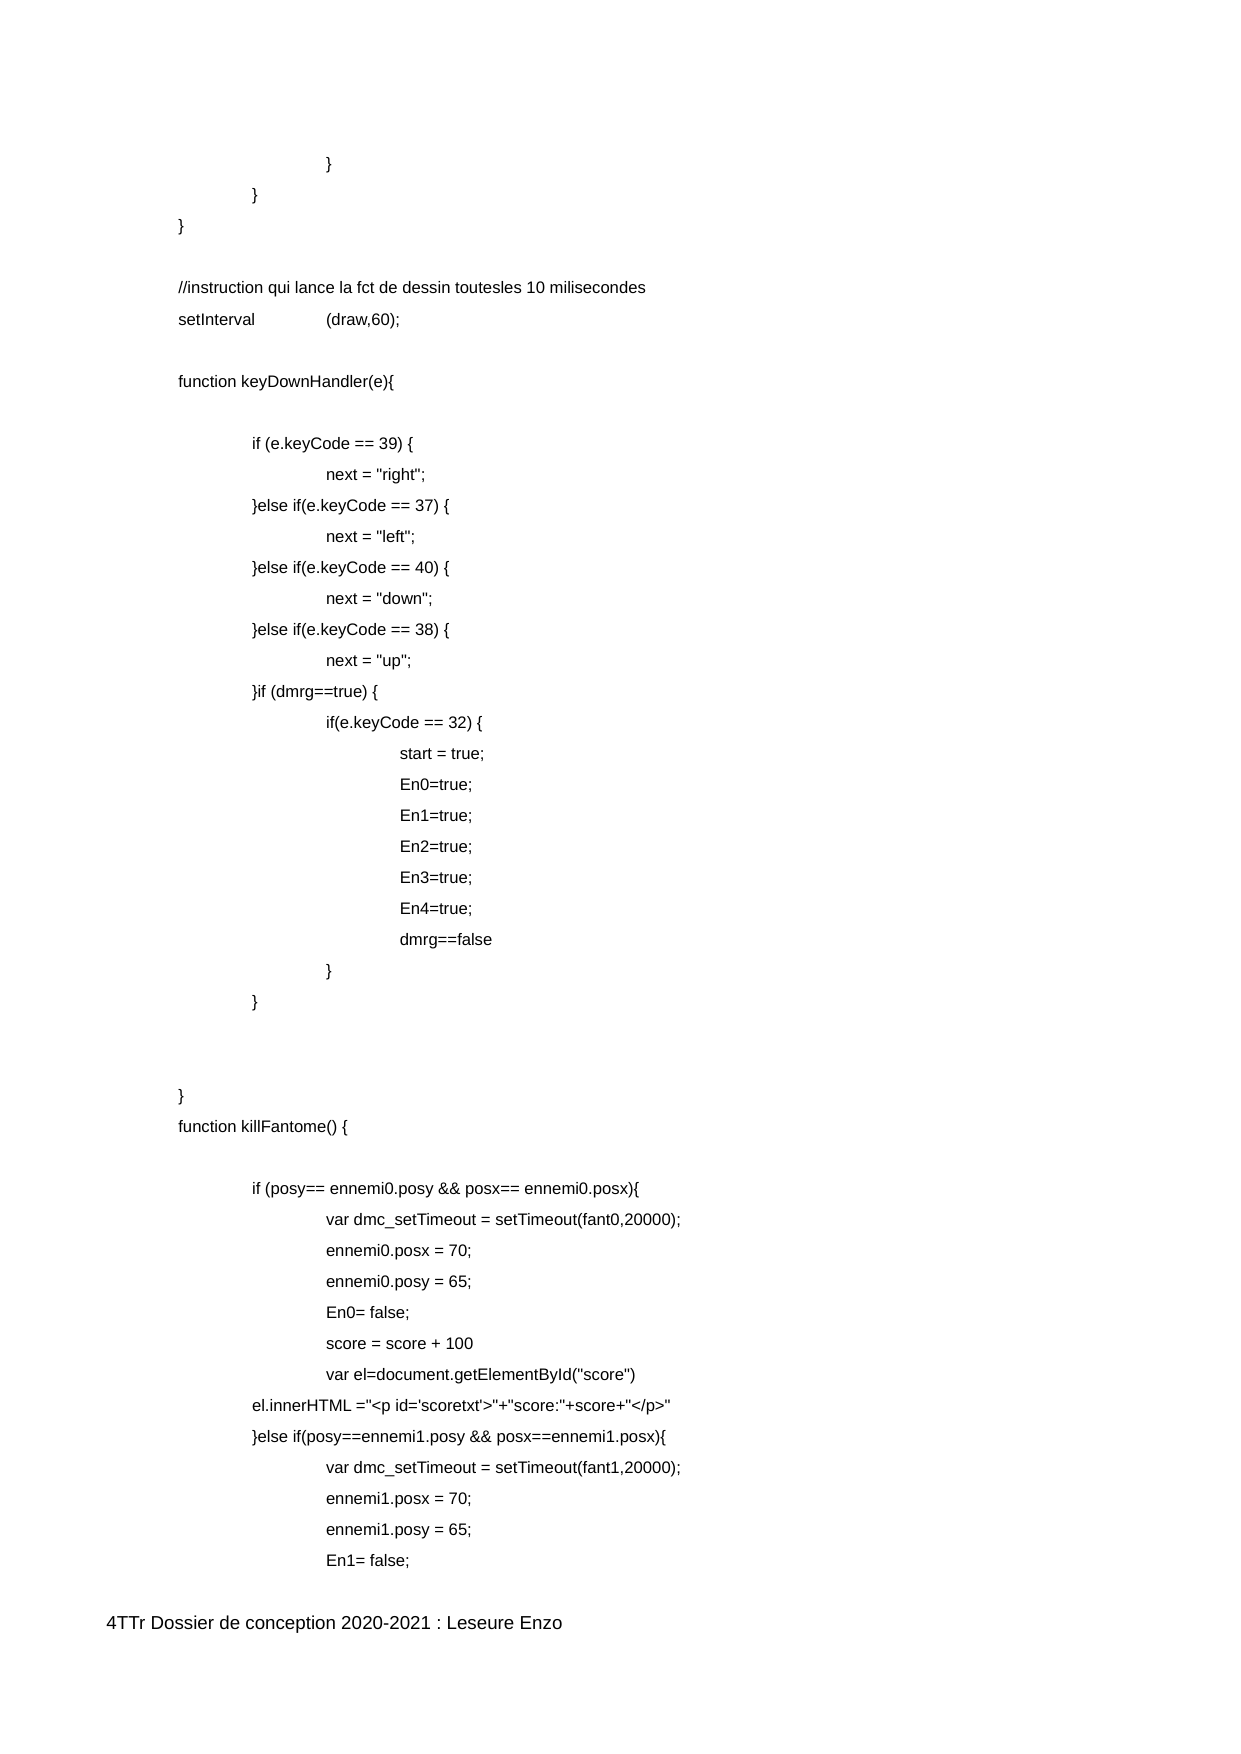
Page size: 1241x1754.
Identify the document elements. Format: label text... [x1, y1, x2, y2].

text }if (dmrg==true) { [104, 682, 1134, 701]
text score = score + 100 [104, 1334, 1134, 1353]
text function keyDownHandler(e){ [104, 371, 1134, 391]
text }else if(e.keyCode == 37) { [104, 496, 1134, 515]
text function killFantome() { [104, 1116, 1134, 1136]
text En0=true; [104, 775, 1134, 794]
text En0= false; [104, 1303, 1134, 1322]
text }else if(e.keyCode == 38) { [104, 620, 1134, 639]
text En4=true; [104, 899, 1134, 918]
text var el=document.getElementById("score") [104, 1365, 1134, 1384]
text var dmc_setTimeout = setTimeout(fant1,20000); [104, 1458, 1134, 1477]
text ennemi0.posx = 70; [104, 1241, 1134, 1260]
text next = "up"; [104, 651, 1134, 670]
text if (posy== ennemi0.posy && posx== ennemi0.posx){ [104, 1178, 1134, 1198]
text En3=true; [104, 868, 1134, 887]
text } [104, 992, 1134, 1011]
text }else if(posy==ennemi1.posy && posx==ennemi1.posx){ [104, 1427, 1134, 1446]
text //instruction qui lance la fct de dessin toutesles 10 milisecondes [104, 278, 1134, 297]
text ennemi1.posy = 65; [104, 1520, 1134, 1539]
text ennemi0.posy = 65; [104, 1272, 1134, 1291]
text } [104, 154, 1134, 173]
text el.innerHTML ="<p id='scoretxt'>"+"score:"+score+"</p>" [104, 1396, 1134, 1415]
text if (e.keyCode == 39) { [104, 433, 1134, 453]
text var dmc_setTimeout = setTimeout(fant0,20000); [104, 1209, 1134, 1229]
text if(e.keyCode == 32) { [104, 713, 1134, 732]
text next = "right"; [104, 464, 1134, 484]
text } [104, 185, 1134, 204]
text next = "down"; [104, 589, 1134, 608]
text next = "left"; [104, 527, 1134, 546]
text } [104, 961, 1134, 980]
text En2=true; [104, 837, 1134, 856]
text En1= false; [104, 1551, 1134, 1570]
text }else if(e.keyCode == 40) { [104, 558, 1134, 577]
text start = true; [104, 744, 1134, 763]
text dmrg==false [104, 930, 1134, 949]
text } [104, 216, 1134, 235]
text En1=true; [104, 806, 1134, 825]
text ennemi1.posx = 70; [104, 1489, 1134, 1508]
text } [104, 1085, 1134, 1104]
text setInterval (draw,60); [104, 309, 1134, 328]
